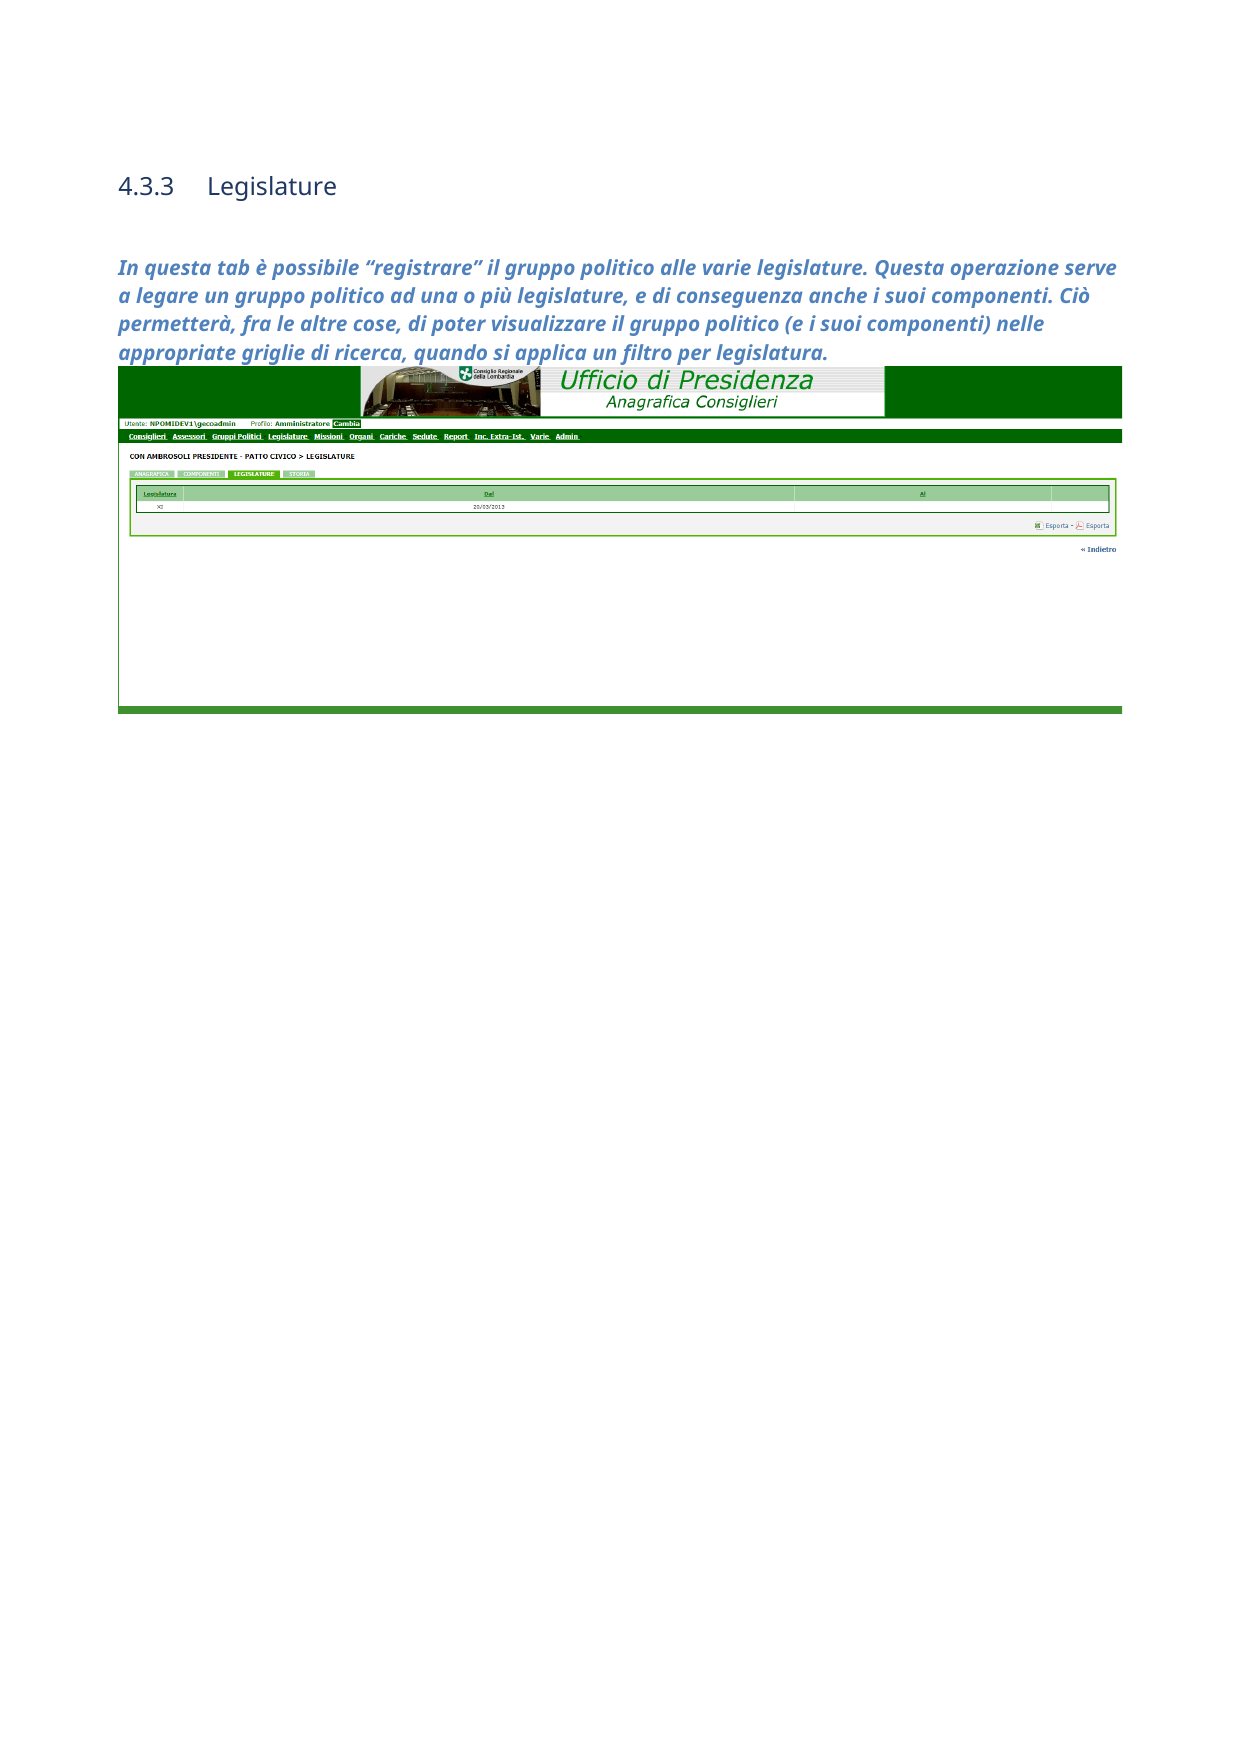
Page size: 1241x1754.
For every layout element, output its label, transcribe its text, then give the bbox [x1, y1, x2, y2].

list Legislature [118, 168, 1122, 202]
text In questa tab è possibile “registrare” il gruppo politico alle varie legislature. Questa operazione serve a legare un gruppo politico ad una o più legislature, e di conseguenza anche i suoi componenti. Ciò permetterà, fra le altre cose, di poter visualizzare il gruppo politico (e i suoi componenti) nelle appropriate griglie di ricerca, quando si applica un filtro per legislatura. [118, 253, 1122, 366]
